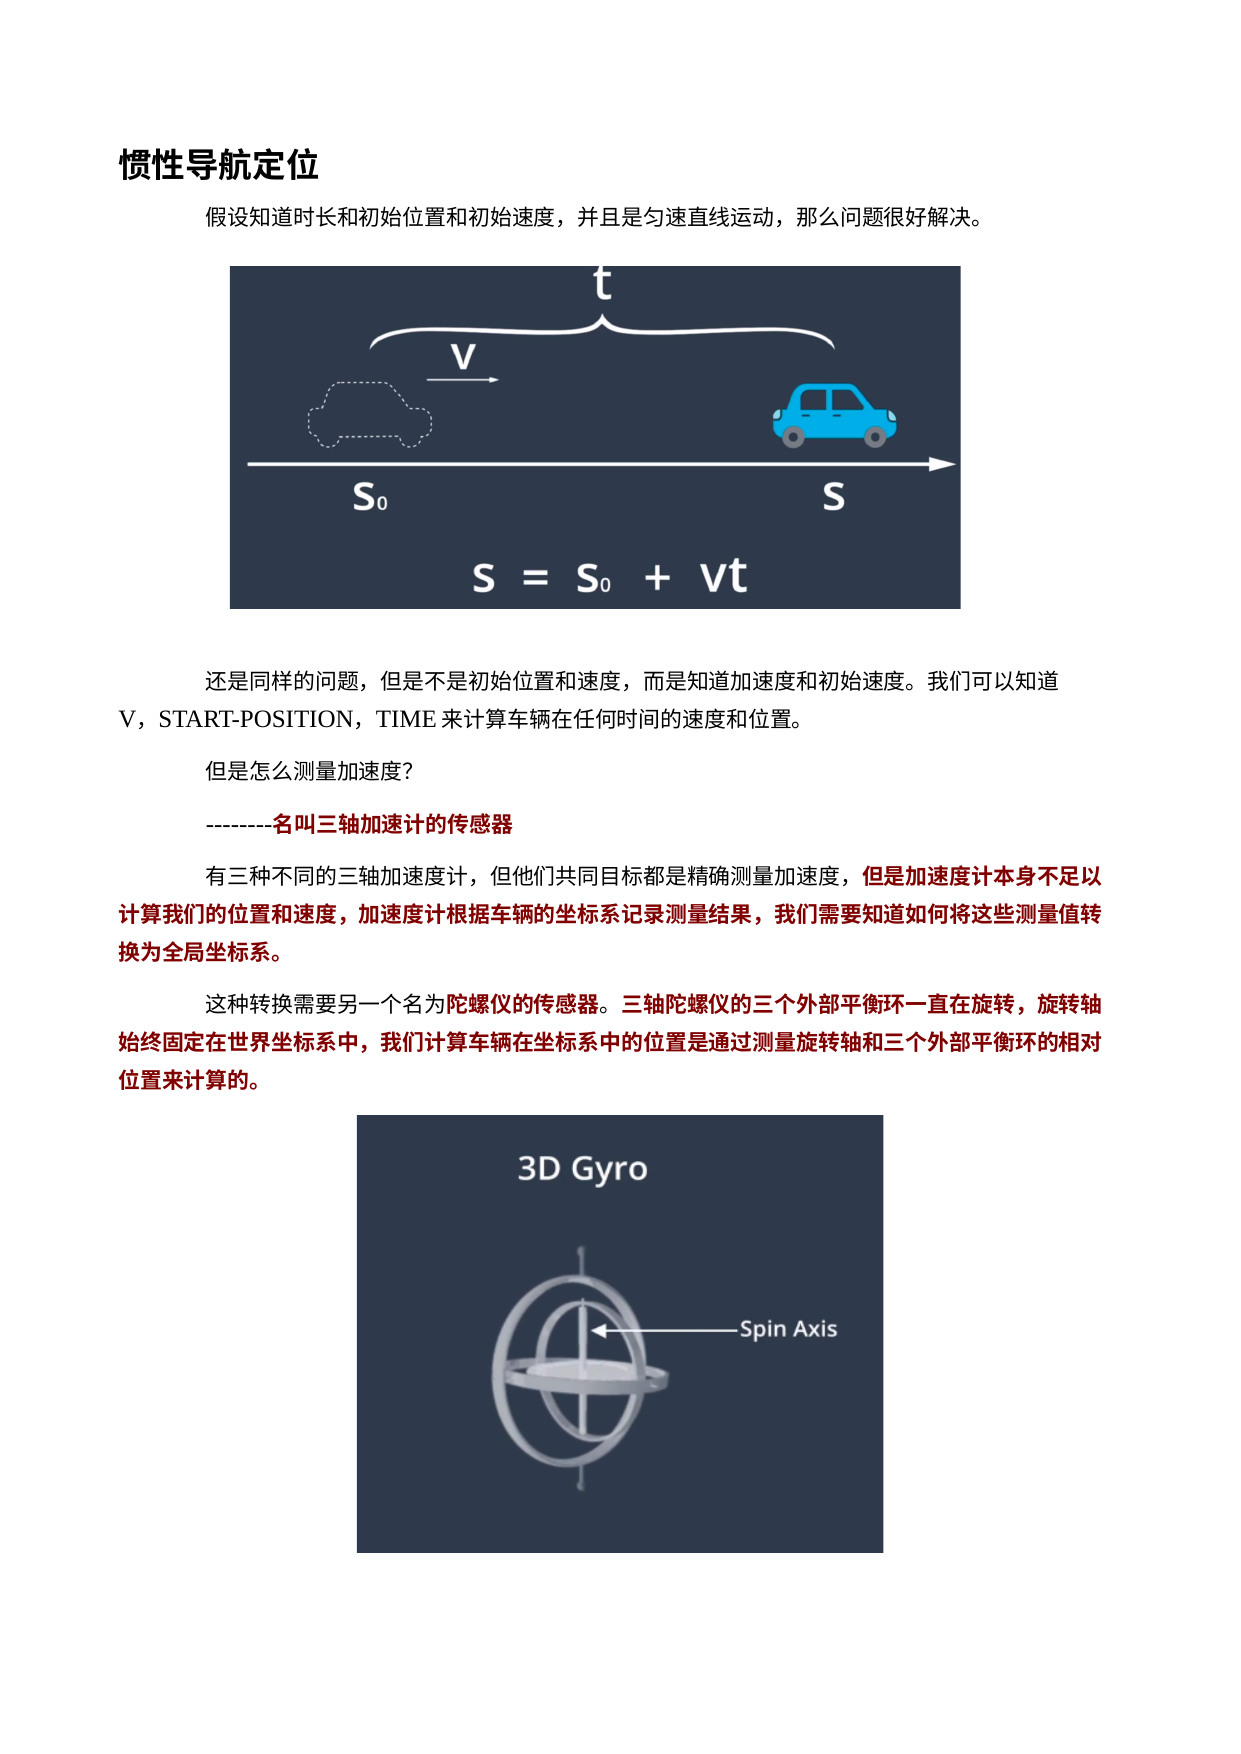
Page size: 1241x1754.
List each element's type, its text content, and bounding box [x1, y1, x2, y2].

picture [229, 266, 961, 609]
text 还是同样的问题，但是不是初始位置和速度，而是知道加速度和初始速度。我们可以知道V，START-POSITION，TIME来计算车辆在任何时间的速度和位置。 [118, 664, 1122, 733]
picture [356, 1115, 884, 1553]
text --------名叫三轴加速计的传感器 [118, 807, 1122, 838]
text 有三种不同的三轴加速度计，但他们共同目标都是精确测量加速度，但是加速度计本身不足以计算我们的位置和速度，加速度计根据车辆的坐标系记录测量结果，我们需要知道如何将这些测量值转换为全局坐标系。 [118, 859, 1122, 967]
text 这种转换需要另一个名为陀螺仪的传感器。三轴陀螺仪的三个外部平衡环一直在旋转，旋转轴始终固定在世界坐标系中，我们计算车辆在坐标系中的位置是通过测量旋转轴和三个外部平衡环的相对位置来计算的。 [118, 987, 1122, 1095]
subtitle 惯性导航定位 [118, 139, 1122, 187]
text 但是怎么测量加速度？ [118, 754, 1122, 786]
text 假设知道时长和初始位置和初始速度，并且是匀速直线运动，那么问题很好解决。 [118, 200, 1122, 232]
